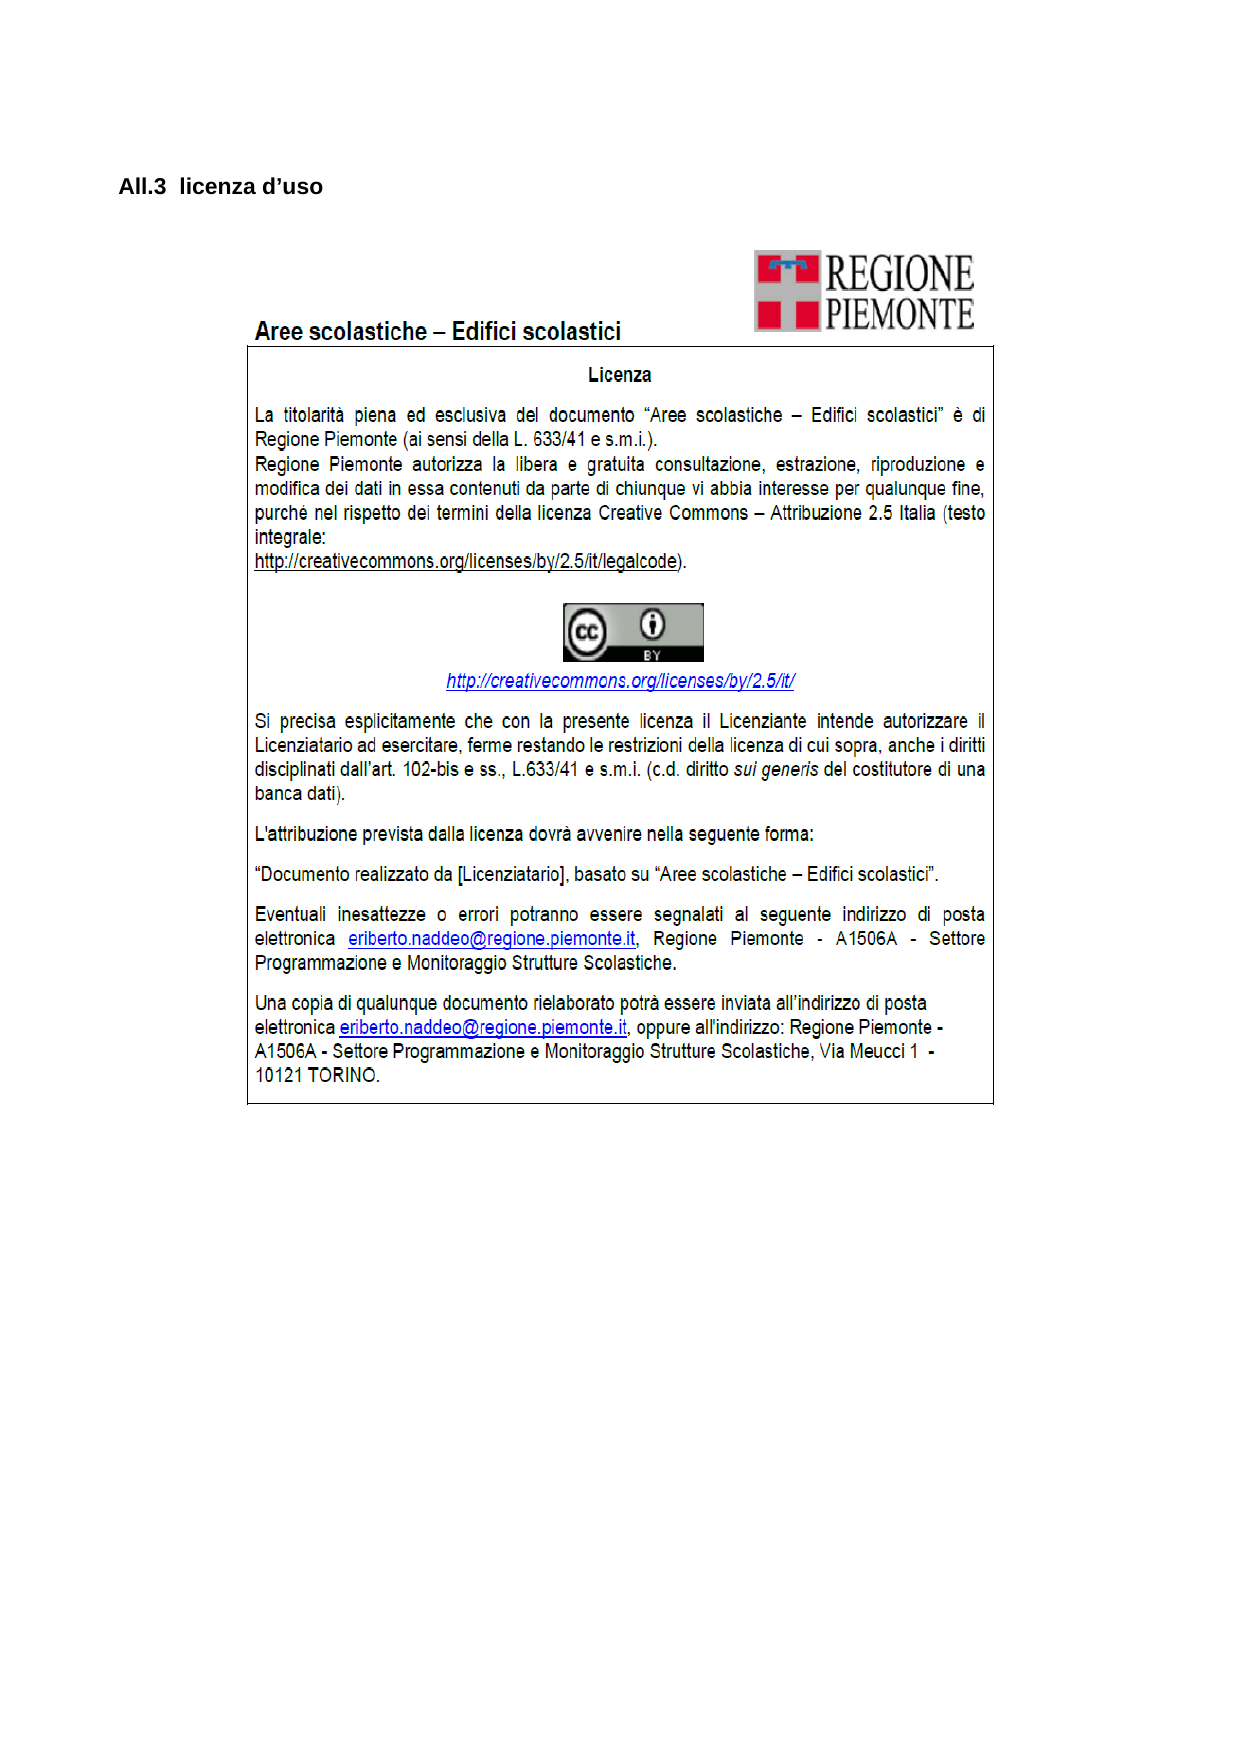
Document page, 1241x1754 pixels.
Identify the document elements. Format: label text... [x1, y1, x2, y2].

subtitle All.3 licenza d’uso [118, 173, 1122, 199]
picture [227, 234, 1013, 1138]
